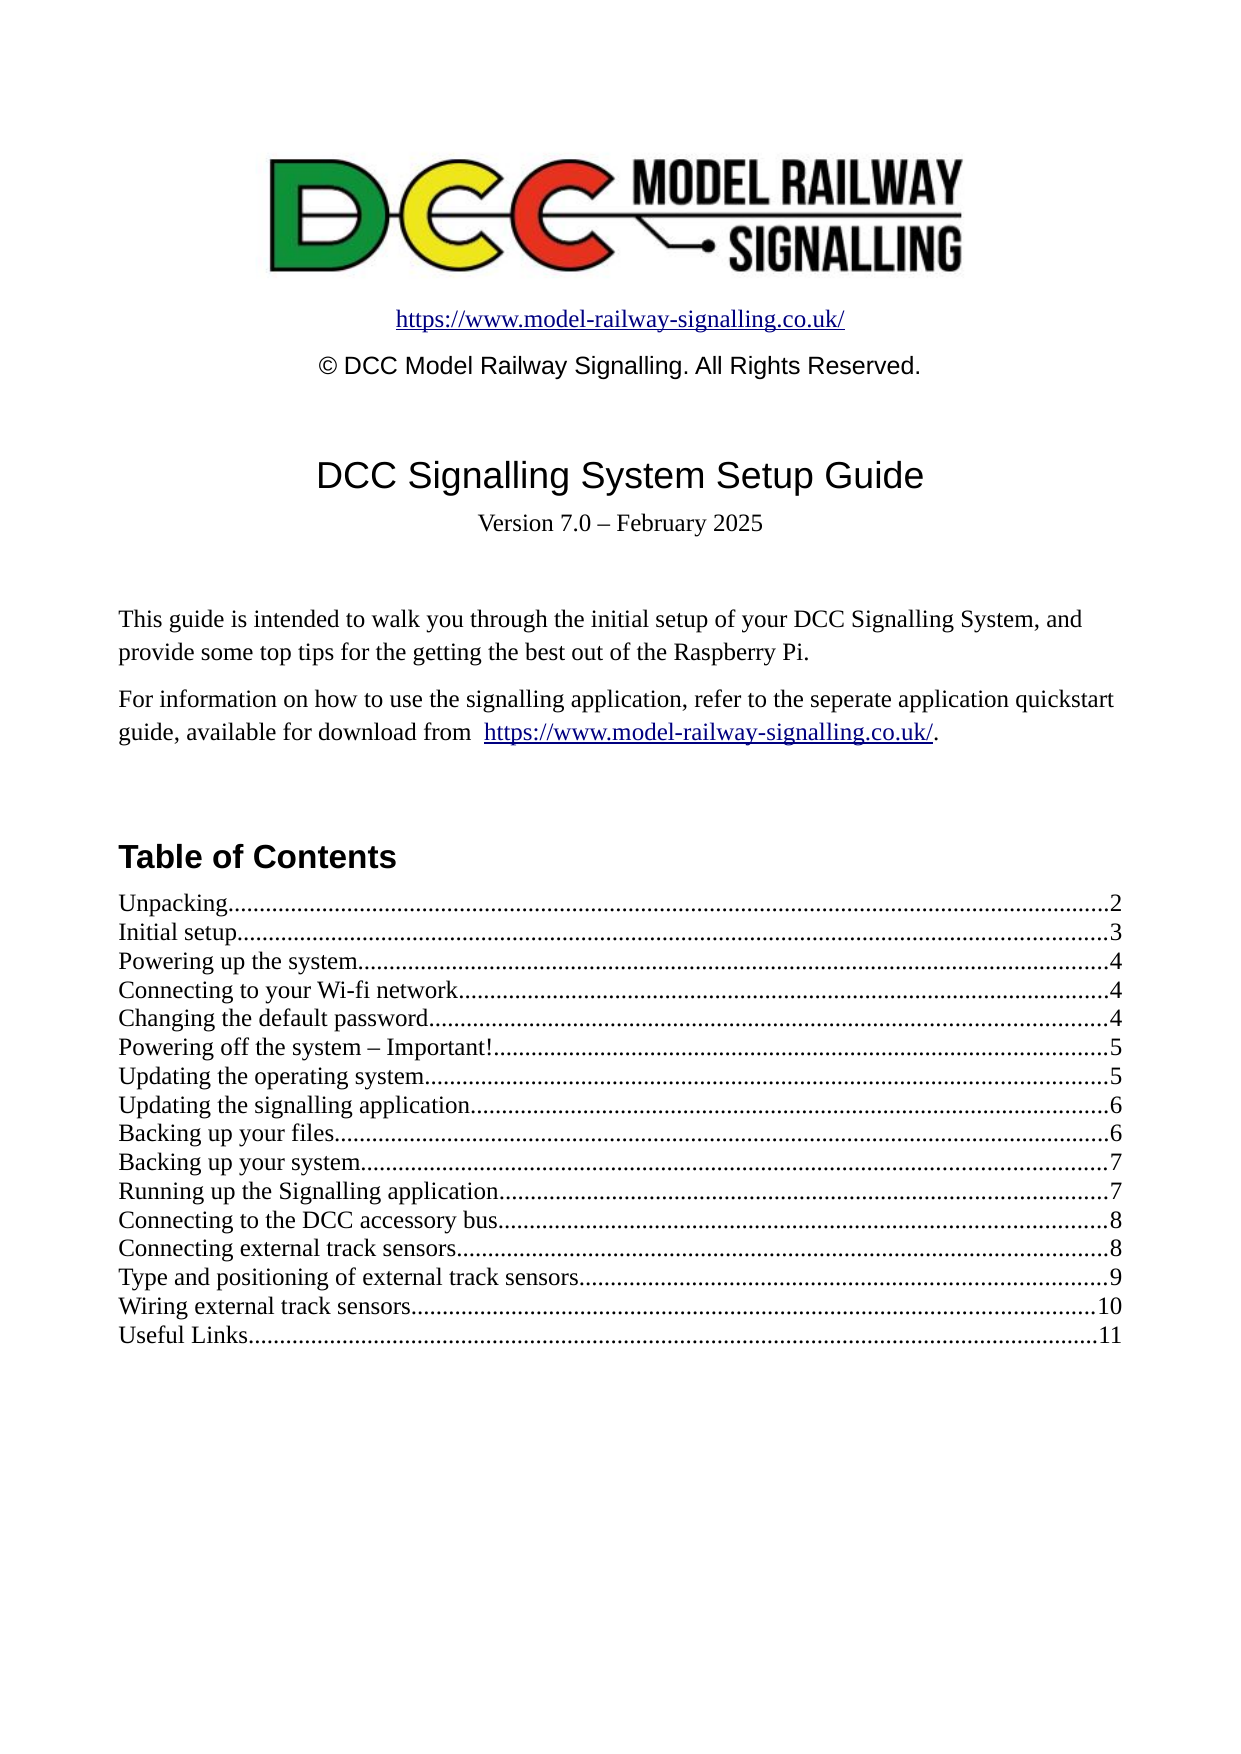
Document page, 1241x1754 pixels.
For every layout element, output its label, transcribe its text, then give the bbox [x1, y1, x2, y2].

text Connecting to your Wi-fi network 4 [118, 975, 1122, 1003]
text Backing up your files 6 [118, 1118, 1122, 1147]
text Wiring external track sensors 10 [118, 1291, 1122, 1320]
text Updating the operating system 5 [118, 1061, 1122, 1090]
subtitle Table of Contents [118, 837, 1122, 876]
text Running up the Signalling application 7 [118, 1176, 1122, 1205]
text Useful Links 11 [118, 1320, 1122, 1348]
text Powering up the system 4 [118, 946, 1122, 975]
text Initial setup 3 [118, 917, 1122, 946]
text https://www.model-railway-signalling.co.uk/ [118, 304, 1122, 332]
text Powering off the system – Important! 5 [118, 1032, 1122, 1061]
picture [255, 132, 985, 299]
text For information on how to use the signalling application, refer to the seperate application quickstart guide, available for download from https://www.model-railway-signalling.co.uk/. [118, 684, 1122, 746]
text Backing up your system 7 [118, 1147, 1122, 1176]
text Type and positioning of external track sensors 9 [118, 1262, 1122, 1291]
subtitle DCC Signalling System Setup Guide [118, 453, 1122, 496]
text Connecting external track sensors 8 [118, 1233, 1122, 1262]
text Connecting to the DCC accessory bus 8 [118, 1205, 1122, 1233]
text This guide is intended to walk you through the initial setup of your DCC Signalling System, and provide some top tips for the getting the best out of the Raspberry Pi. [118, 604, 1122, 665]
text Unpacking 2 [118, 888, 1122, 917]
text Changing the default password 4 [118, 1003, 1122, 1032]
text Version 7.0 – February 2025 [118, 508, 1122, 537]
text Updating the signalling application 6 [118, 1090, 1122, 1118]
text © DCC Model Railway Signalling. All Rights Reserved. [118, 351, 1122, 380]
